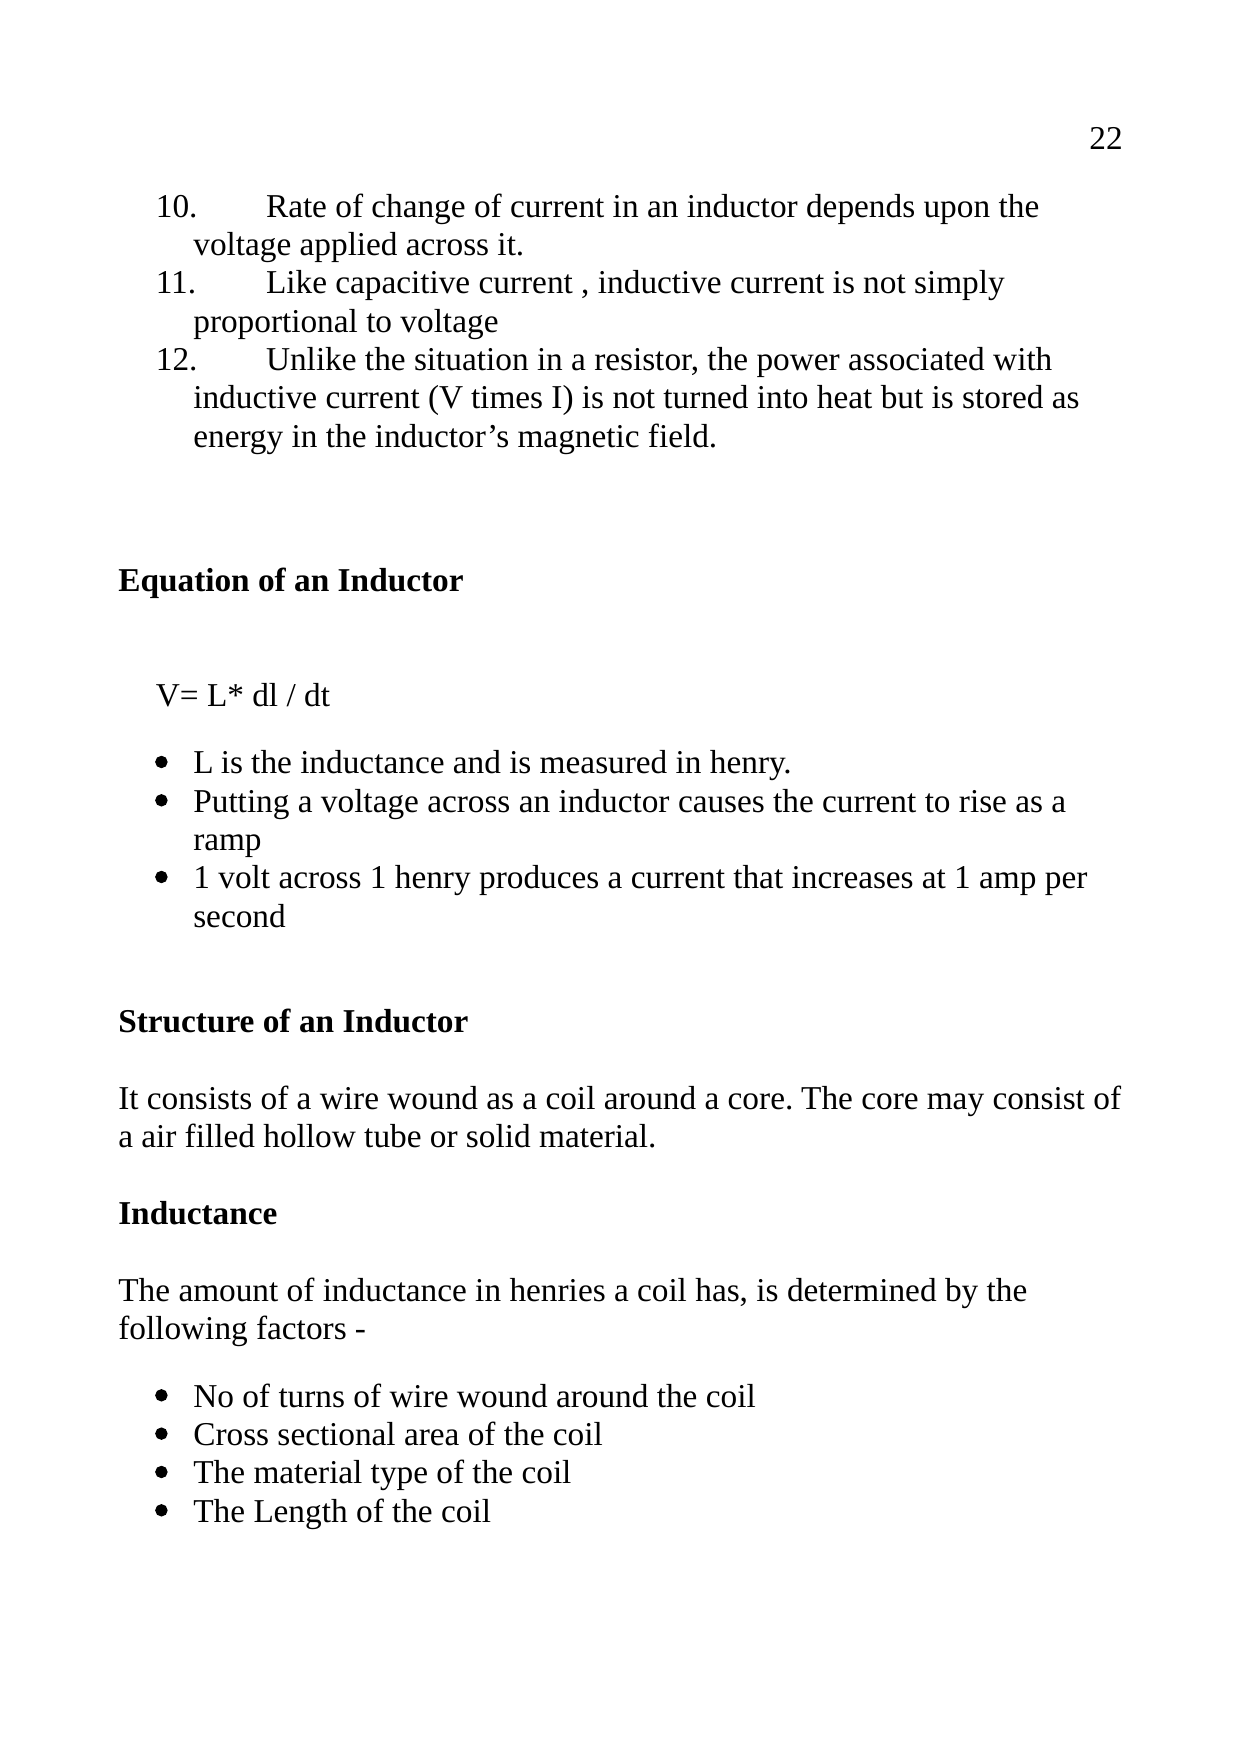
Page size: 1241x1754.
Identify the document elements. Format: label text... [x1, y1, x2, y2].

list Cross sectional area of the coil [156, 1414, 1122, 1453]
list The material type of the coil [156, 1453, 1122, 1491]
list Unlike the situation in a resistor, the power associated with inductive current (V times I) is not turned into heat but is stored as energy in the inductor’s magnetic field. [156, 339, 1122, 454]
list 1 volt across 1 henry produces a current that increases at 1 amp per second [156, 858, 1122, 934]
list L is the inductance and is measured in henry. [156, 743, 1122, 781]
text Structure of an Inductor It consists of a wire wound as a coil around a core. The core may consist of a air filled hollow tube or solid material. Inductance The amount of inductance in henries a coil has, is determined by the following factors - [118, 963, 1122, 1347]
list Rate of change of current in an inductor depends upon the voltage applied across it. [156, 186, 1122, 263]
list No of turns of wire wound around the coil [156, 1376, 1122, 1414]
list Like capacitive current , inductive current is not simply proportional to voltage [156, 263, 1122, 339]
text Equation of an Inductor [118, 560, 1122, 598]
text V= L* dl / dt [156, 598, 1122, 713]
list The Length of the coil [156, 1491, 1122, 1529]
list Putting a voltage across an inductor causes the current to rise as a ramp [156, 781, 1122, 858]
